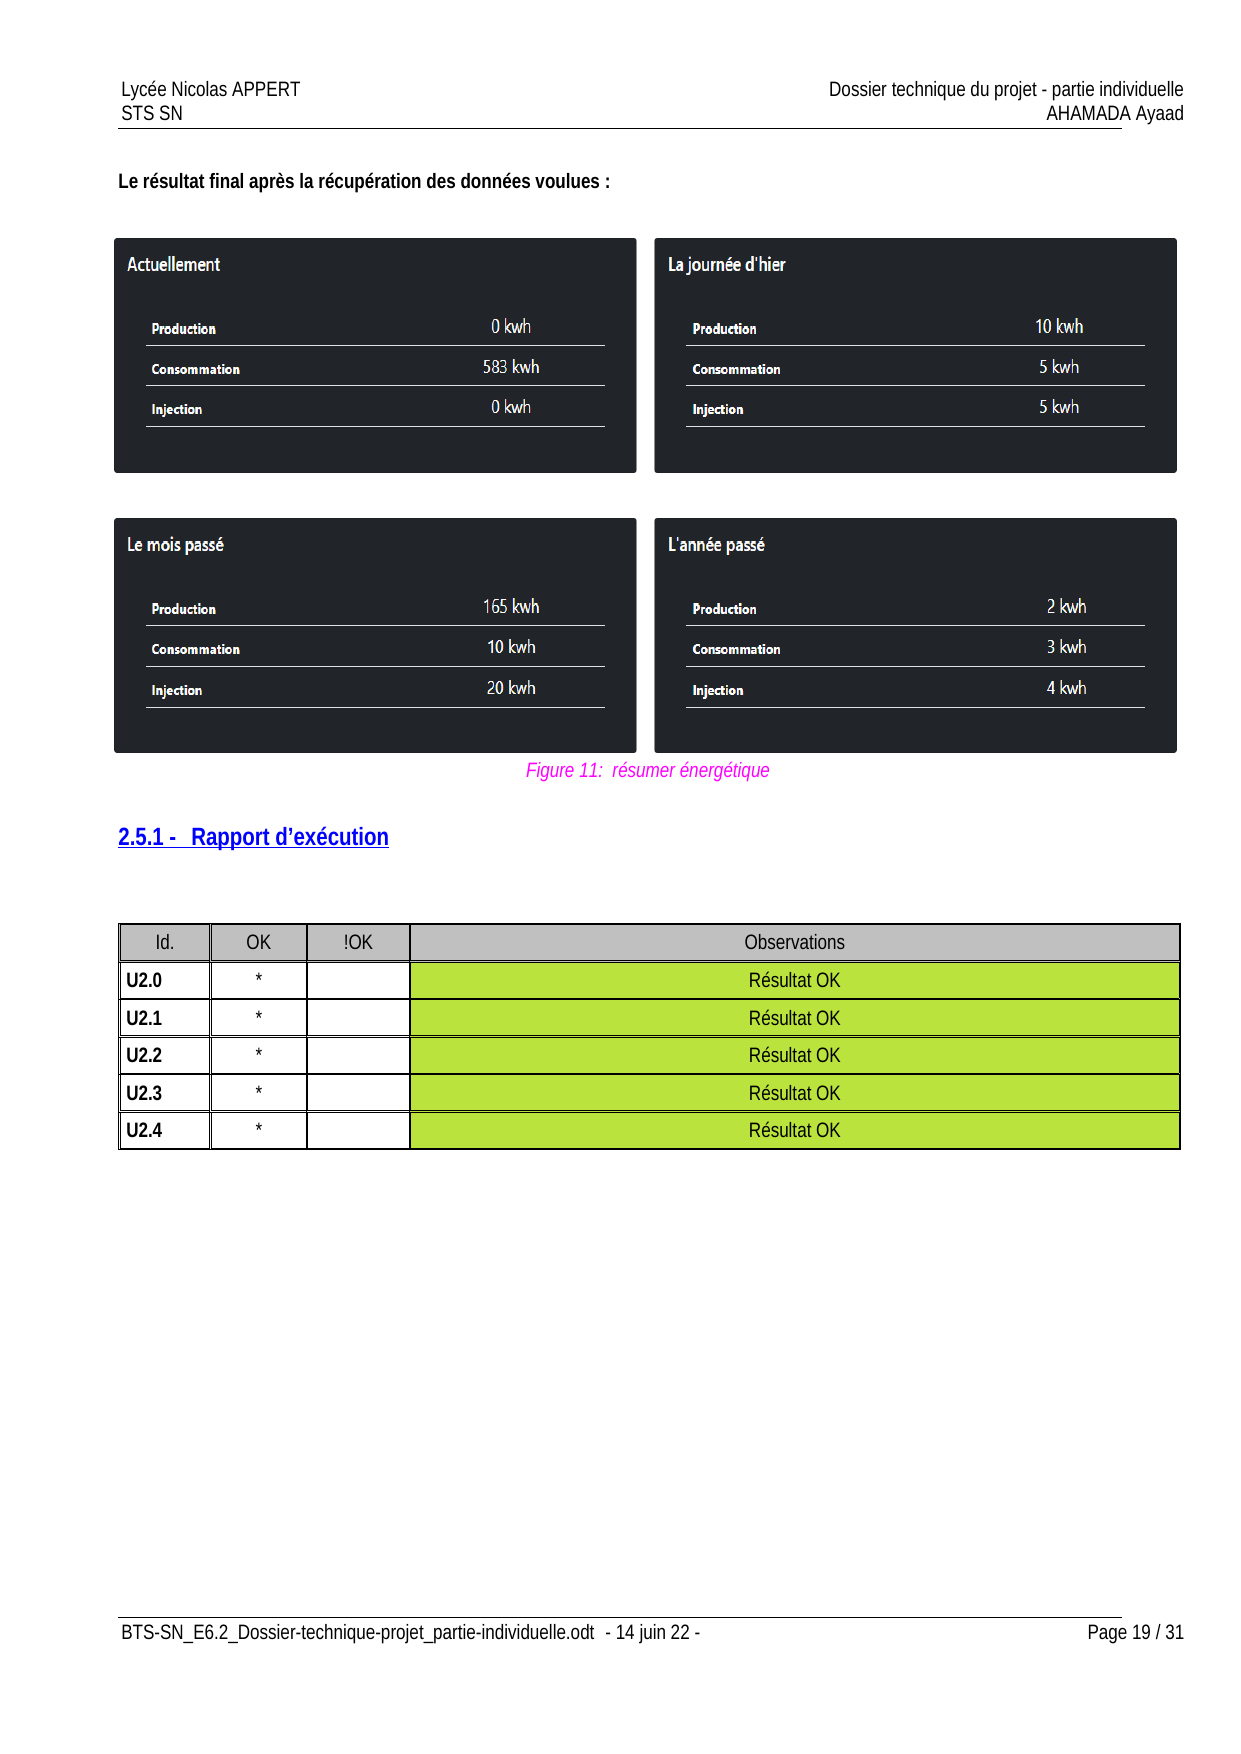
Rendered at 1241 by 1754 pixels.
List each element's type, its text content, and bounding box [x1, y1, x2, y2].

table_header Id. [121, 925, 209, 960]
table_cell U2.1 [121, 1000, 209, 1035]
table_cell [308, 1113, 409, 1148]
table_cell [308, 1038, 409, 1073]
table_cell * [212, 963, 306, 998]
table_cell Résultat OK [411, 1038, 1179, 1073]
table_cell * [212, 1075, 306, 1110]
table_cell [308, 1000, 409, 1035]
table_cell * [212, 1038, 306, 1073]
table_cell Résultat OK [411, 1113, 1179, 1148]
table_cell Résultat OK [411, 1075, 1179, 1110]
table_cell [308, 963, 409, 998]
table_cell * [212, 1113, 306, 1148]
subtitle Rapport d’exécution [118, 822, 1122, 851]
table_cell Résultat OK [411, 1000, 1179, 1035]
table_cell U2.4 [121, 1113, 209, 1148]
table_header Observations [411, 925, 1179, 960]
table_header !OK [308, 925, 409, 960]
text Figure 11: résumer énergétique [112, 758, 1179, 782]
table_header OK [212, 925, 306, 960]
table_cell U2.3 [121, 1075, 209, 1110]
table_cell U2.0 [121, 963, 209, 998]
table_cell Résultat OK [411, 963, 1179, 998]
table_cell U2.2 [121, 1038, 209, 1073]
table_cell [308, 1075, 409, 1110]
table_cell * [212, 1000, 306, 1035]
picture [112, 235, 1180, 758]
text Le résultat final après la récupération des données voulues : [118, 145, 1122, 193]
